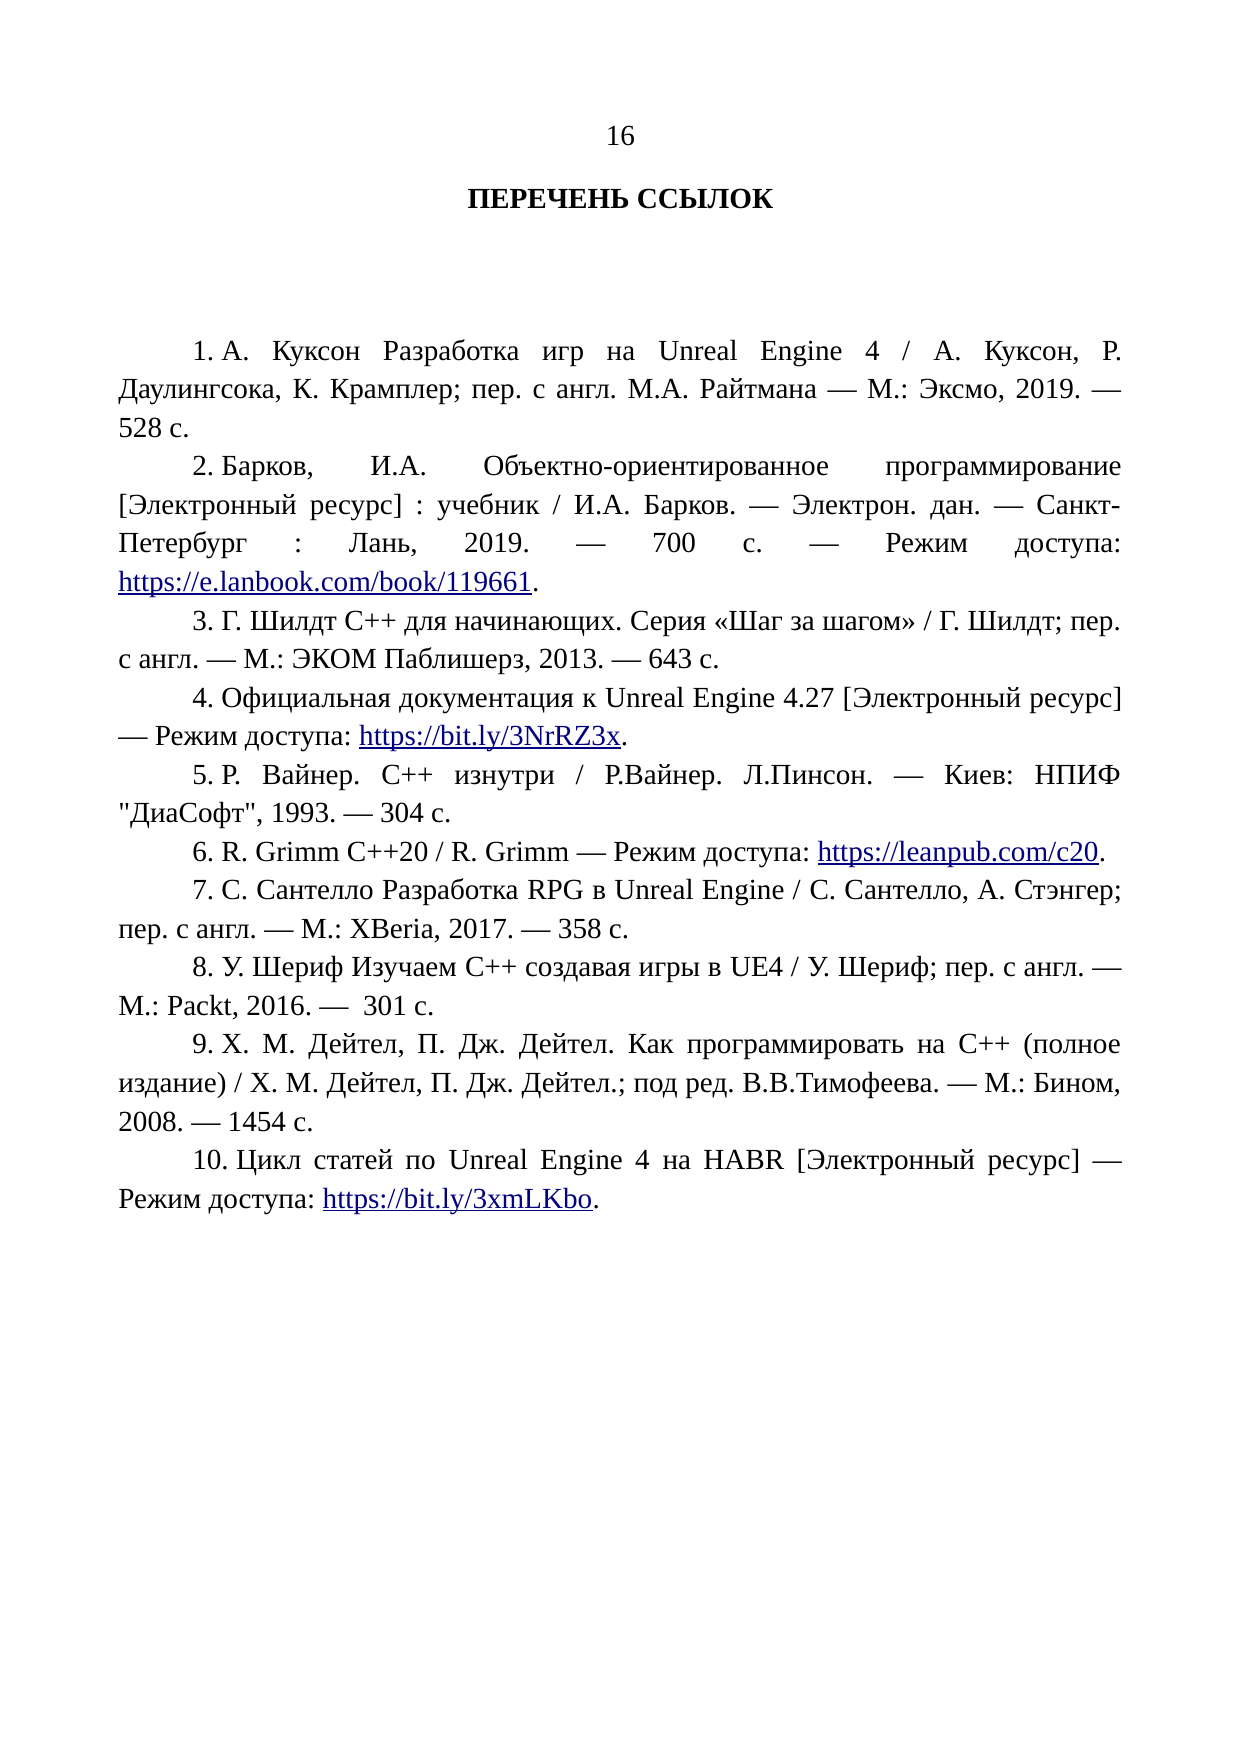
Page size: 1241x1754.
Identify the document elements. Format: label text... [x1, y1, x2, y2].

list С. Сантелло Разработка RPG в Unreal Engine / С. Сантелло, А. Стэнгер; пер. с англ. — М.: XBeria, 2017. — 358 с. [118, 872, 1122, 944]
list Р. Вайнер. С++ изнутри / Р.Вайнер. Л.Пинсон. — Киев: НПИФ "ДиаСофт", 1993. — 304 с. [118, 757, 1122, 829]
list У. Шериф Изучаем C++ создавая игры в UE4 / У. Шериф; пер. с англ. — М.: Packt, 2016. — 301 с. [118, 949, 1122, 1022]
list Г. Шилдт С++ для начинающих. Серия «Шаг за шагом» / Г. Шилдт; пер. с англ. — М.: ЭКОМ Паблишерз, 2013. — 643 с. [118, 603, 1122, 675]
subtitle Перечень ссылок [118, 181, 1122, 215]
list Официальная документация к Unreal Engine 4.27 [Электронный ресурс] — Режим доступа: https://bit.ly/3NrRZ3x. [118, 680, 1122, 752]
list R. Grimm C++20 / R. Grimm — Режим доступа: https://leanpub.com/c20. [118, 834, 1122, 867]
list Х. М. Дейтел, П. Дж. Дейтел. Как программировать на С++ (полное издание) / Х. М. Дейтел, П. Дж. Дейтел.; под ред. В.В.Тимофеева. — М.: Бином, 2008. — 1454 с. [118, 1027, 1122, 1137]
list А. Куксон Разработка игр на Unreal Engine 4 / А. Куксон, Р. Даулингсока, К. Крамплер; пер. с англ. М.А. Райтмана — М.: Эксмо, 2019. — 528 с. [118, 333, 1122, 443]
list Цикл статей по Unreal Engine 4 на HABR [Электронный ресурс] — Режим доступа: https://bit.ly/3xmLKbo. [118, 1142, 1122, 1214]
list Барков, И.А. Объектно-ориентированное программирование [Электронный ресурс] : учебник / И.А. Барков. — Электрон. дан. — Санкт-Петербург : Лань, 2019. — 700 с. — Режим доступа: https://e.lanbook.com/book/119661. [118, 448, 1122, 598]
